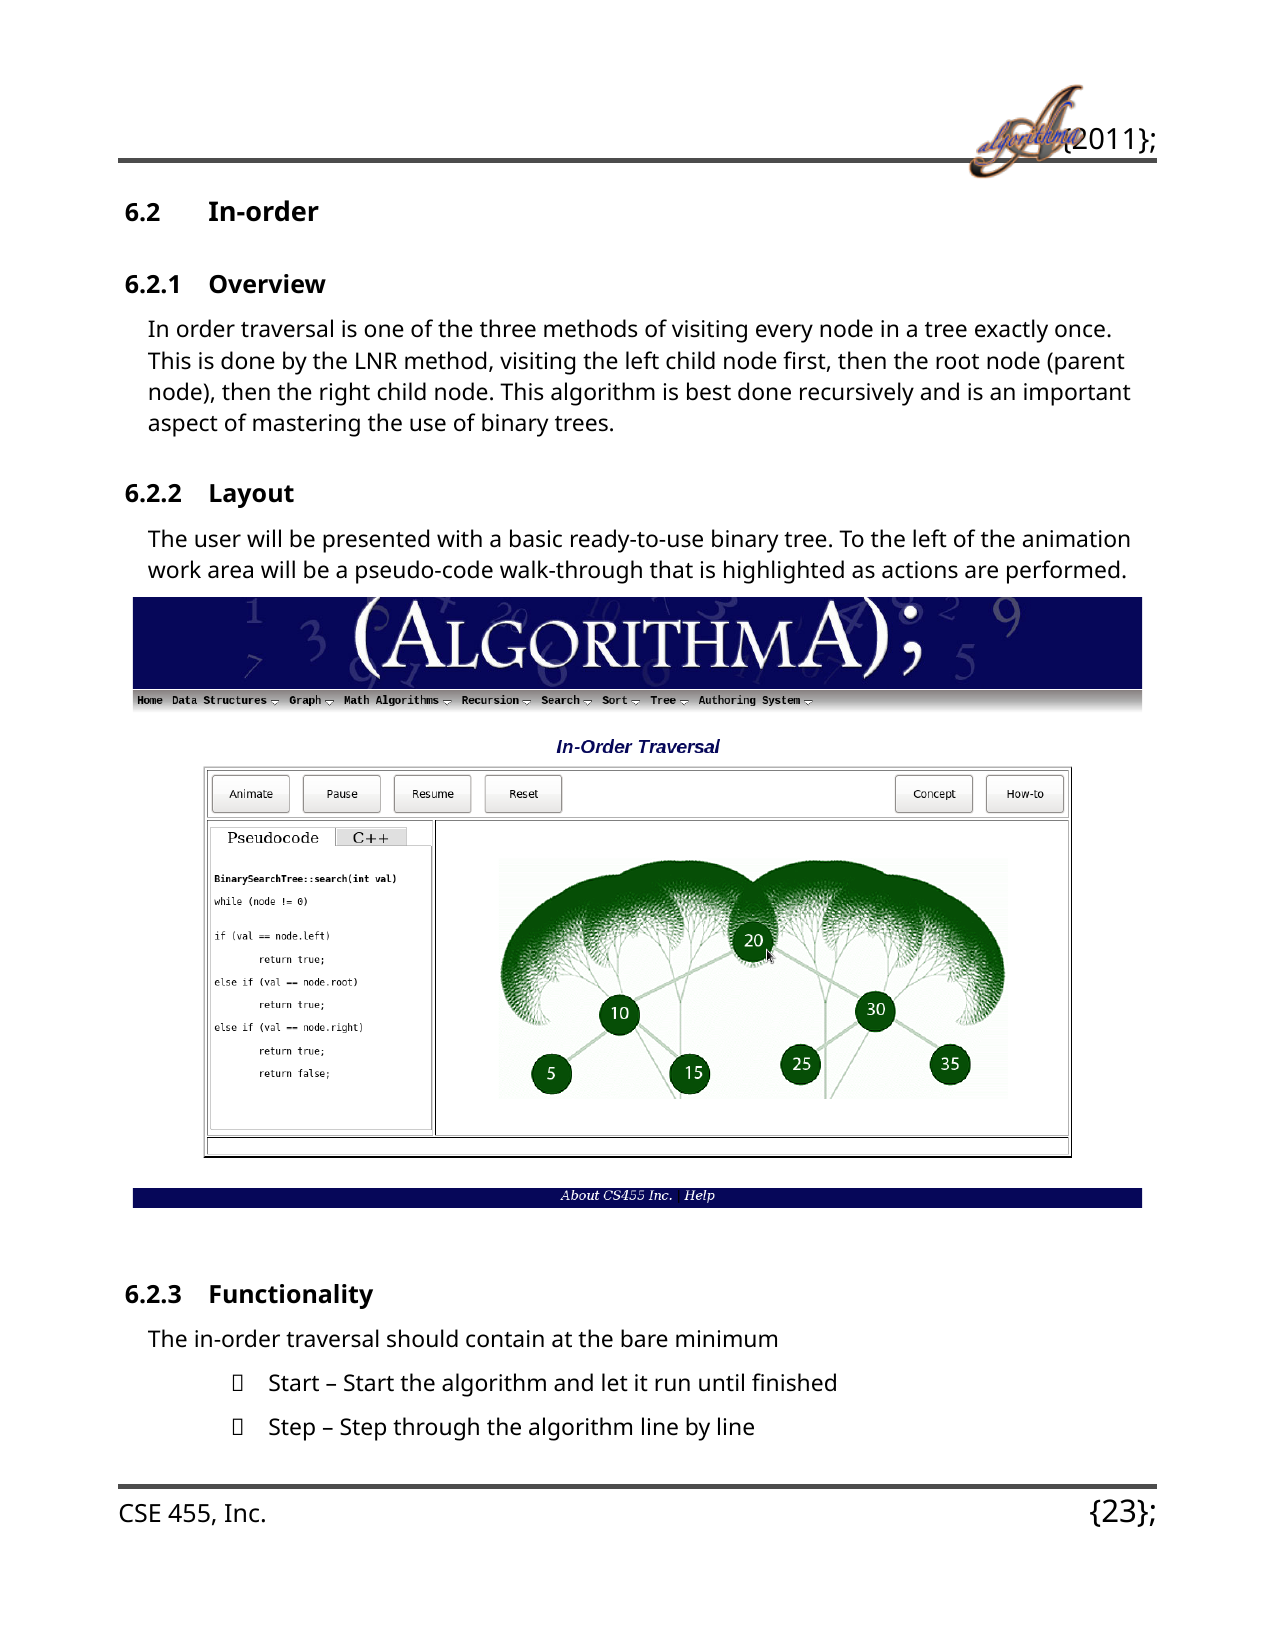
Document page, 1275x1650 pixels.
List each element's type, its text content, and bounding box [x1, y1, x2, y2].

text The user will be presented with a basic ready-to-use binary tree. To the left of the animation work area will be a pseudo-code walk-through that is highlighted as actions are performed. [148, 522, 1157, 585]
subtitle Layout [118, 476, 1157, 510]
picture [966, 83, 1087, 180]
subtitle Overview [118, 267, 1157, 301]
list Step – Step through the algorithm line by line [231, 1411, 1157, 1442]
list Start – Start the algorithm and let it run until finished [231, 1367, 1157, 1398]
subtitle In-order [118, 192, 1157, 229]
subtitle Functionality [118, 1277, 1157, 1311]
text The in-order traversal should contain at the bare minimum [148, 1323, 1157, 1354]
text In order traversal is one of the three methods of visiting every node in a tree exactly once. This is done by the LNR method, visiting the left child node first, then the root node (parent node), then the right child node. This algorithm is best done recursively and is an important aspect of mastering the use of binary trees. [148, 313, 1157, 438]
picture [132, 597, 1143, 1208]
